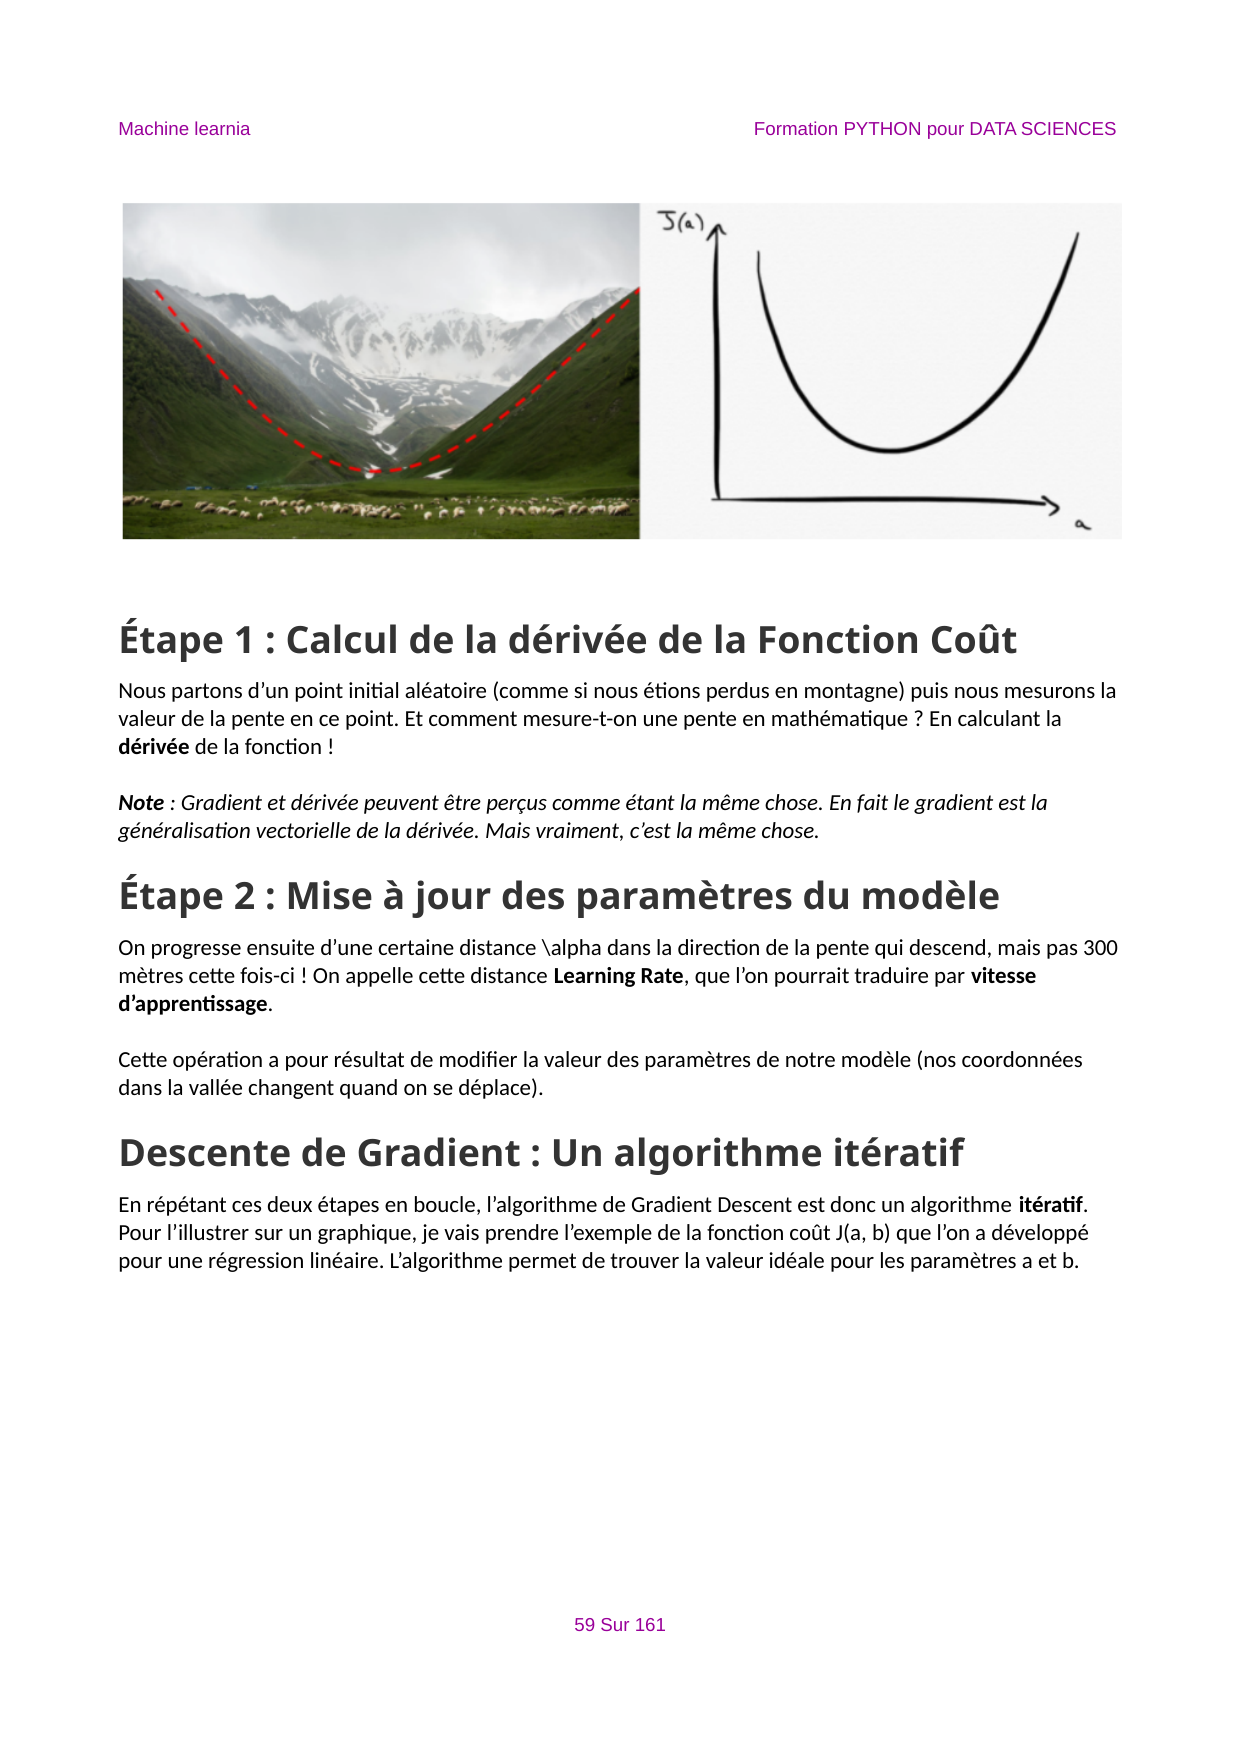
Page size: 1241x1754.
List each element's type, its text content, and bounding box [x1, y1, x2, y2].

subtitle Descente de Gradient : Un algorithme itératif [118, 1126, 1122, 1177]
subtitle Étape 2 : Mise à jour des paramètres du modèle [118, 869, 1122, 921]
text On progresse ensuite d’une certaine distance \alpha dans la direction de la pente qui descend, mais pas 300 mètres cette fois-ci ! On appelle cette distance Learning Rate, que l’on pourrait traduire par vitesse d’apprentissage. [118, 933, 1122, 1017]
text Note : Gradient et dérivée peuvent être perçus comme étant la même chose. En fait le gradient est la généralisation vectorielle de la dérivée. Mais vraiment, c’est la même chose. [118, 788, 1122, 844]
text En répétant ces deux étapes en boucle, l’algorithme de Gradient Descent est donc un algorithme itératif. Pour l’illustrer sur un graphique, je vais prendre l’exemple de la fonction coût J(a, b) que l’on a développé pour une régression linéaire. L’algorithme permet de trouver la valeur idéale pour les paramètres a et b. [118, 1190, 1122, 1274]
picture [118, 169, 1122, 560]
text Cette opération a pour résultat de modifier la valeur des paramètres de notre modèle (nos coordonnées dans la vallée changent quand on se déplace). [118, 1045, 1122, 1101]
text Nous partons d’un point initial aléatoire (comme si nous étions perdus en montagne) puis nous mesurons la valeur de la pente en ce point. Et comment mesure-t-on une pente en mathématique ? En calculant la dérivée de la fonction ! [118, 676, 1122, 761]
subtitle Étape 1 : Calcul de la dérivée de la Fonction Coût [118, 613, 1122, 664]
